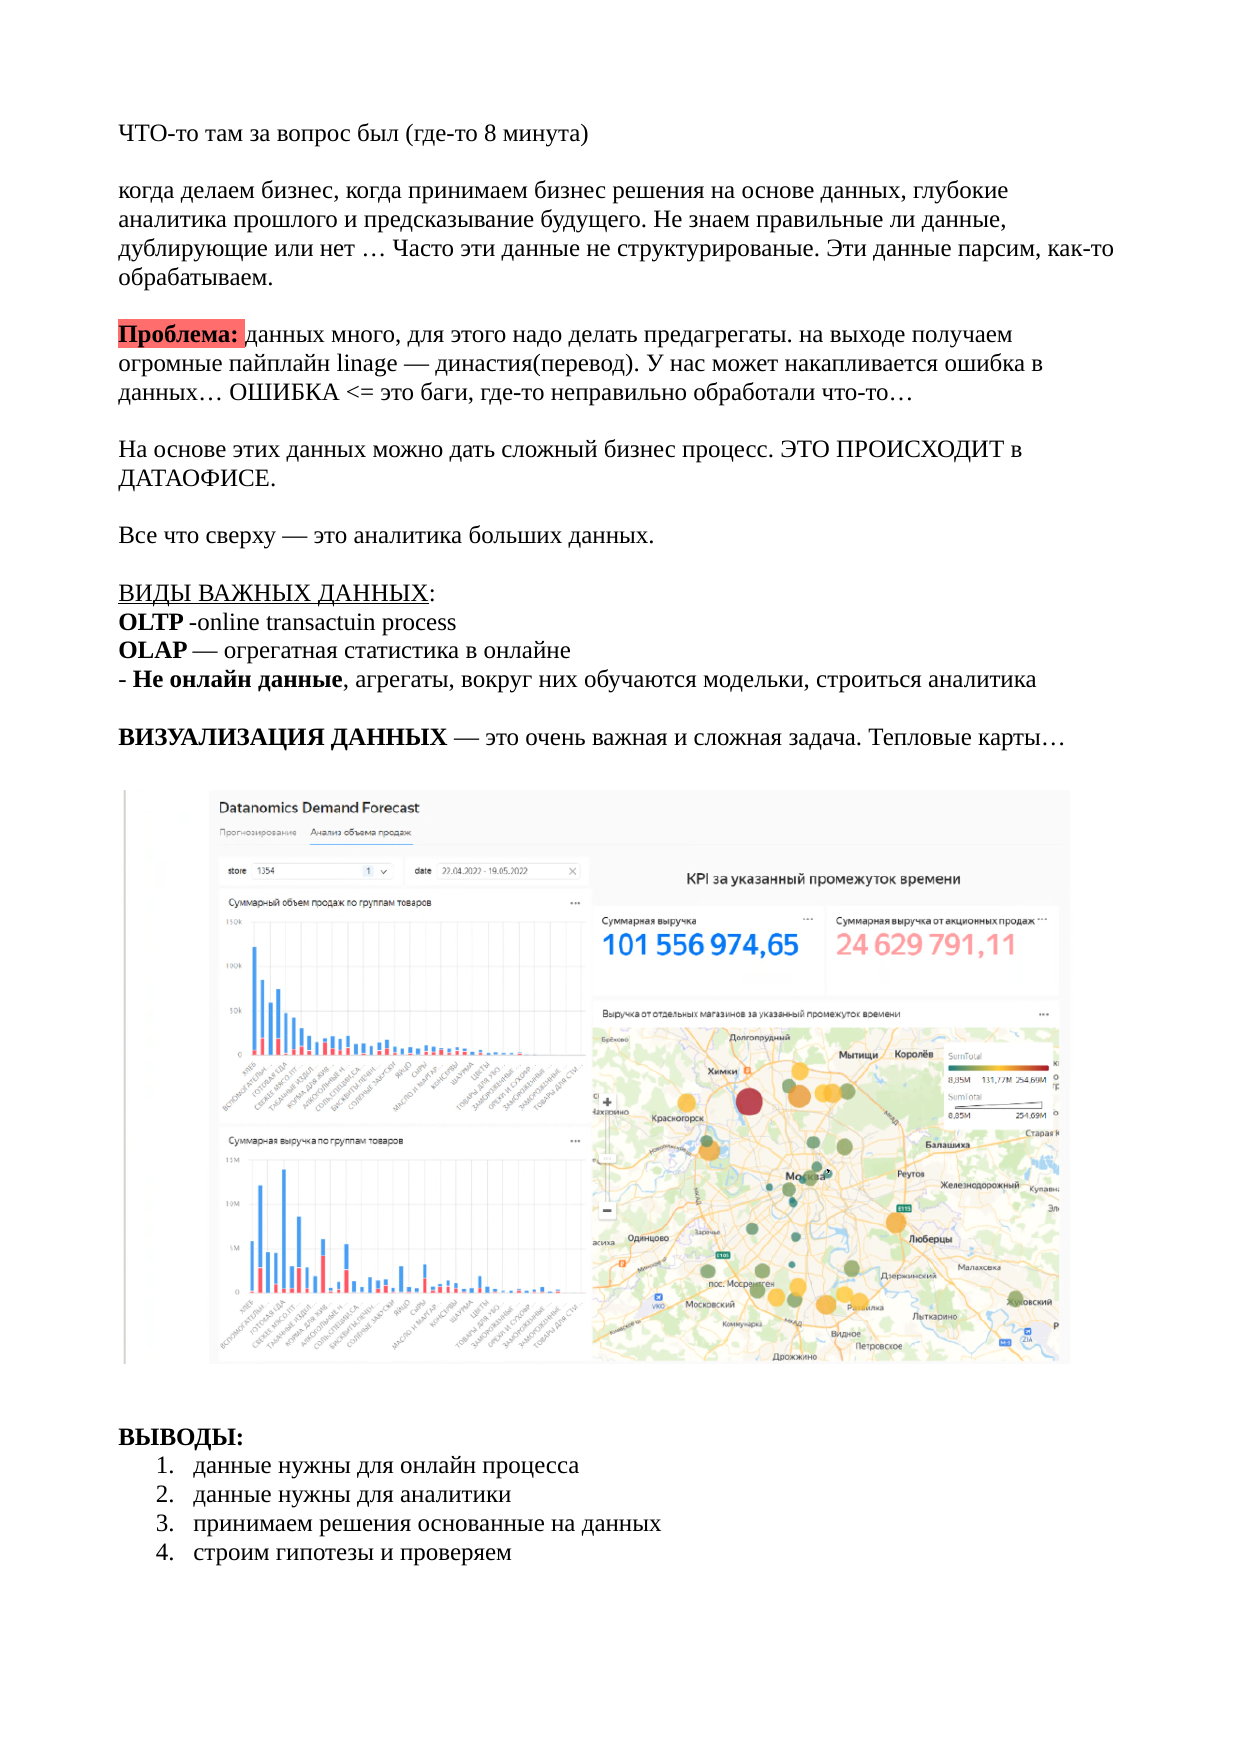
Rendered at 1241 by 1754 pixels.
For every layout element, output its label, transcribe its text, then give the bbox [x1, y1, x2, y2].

list принимаем решения основанные на данных [156, 1508, 1122, 1537]
text Все что сверху — это аналитика больших данных. [118, 521, 1122, 549]
text OLAP — огрегатная статистика в онлайне [118, 636, 1122, 664]
text На основе этих данных можно дать сложный бизнес процесс. ЭТО ПРОИСХОДИТ в ДАТАОФИСЕ. [118, 434, 1122, 492]
text ВЫВОДЫ: [118, 1422, 1122, 1450]
text ВИЗУАЛИЗАЦИЯ ДАННЫХ — это очень важная и сложная задача. Тепловые карты… [118, 722, 1122, 751]
text Проблема: данных много, для этого надо делать предагрегаты. на выходе получаем огромные пайплайн linage — династия(перевод). У нас может накапливается ошибка в данных… ОШИБКА <= это баги, где-то неправильно обработали что-то… [118, 319, 1122, 406]
text - Не онлайн данные, агрегаты, вокруг них обучаются модельки, строиться аналитика [118, 664, 1122, 693]
text ВИДЫ ВАЖНЫХ ДАННЫХ: [118, 578, 1122, 607]
text OLTP -online transactuin process [118, 607, 1122, 636]
text ЧТО-то там за вопрос был (где-то 8 минута) [118, 118, 1122, 147]
list строим гипотезы и проверяем [156, 1537, 1122, 1565]
list данные нужны для аналитики [156, 1479, 1122, 1508]
list данные нужны для онлайн процесса [156, 1450, 1122, 1479]
picture [123, 790, 1128, 1364]
text когда делаем бизнес, когда принимаем бизнес решения на основе данных, глубокие аналитика прошлого и предсказывание будущего. Не знаем правильные ли данные, дублирующие или нет … Часто эти данные не структурированые. Эти данные парсим, как-то обрабатываем. [118, 176, 1122, 291]
